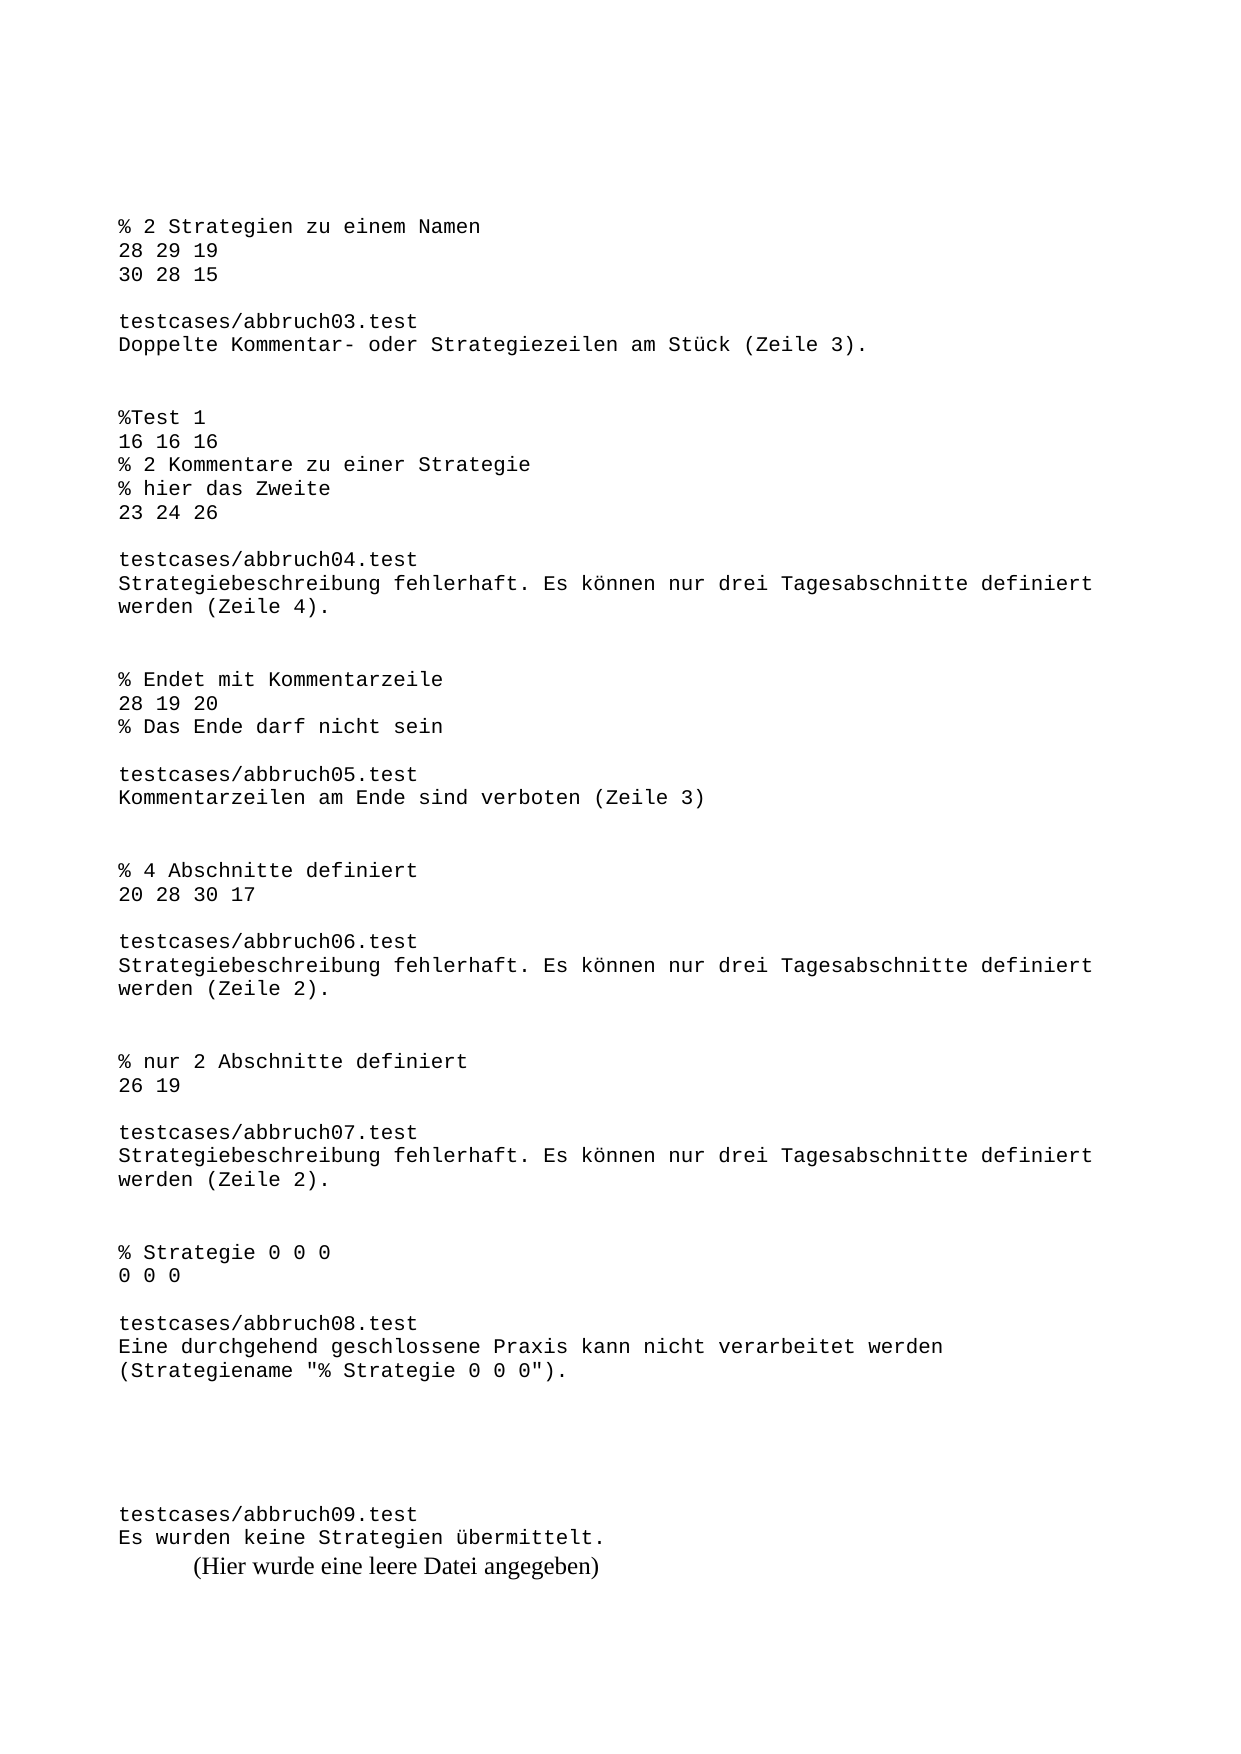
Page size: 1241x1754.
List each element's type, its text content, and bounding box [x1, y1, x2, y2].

text % Strategie 0 0 0 [118, 1242, 1122, 1266]
text 0 0 0 [118, 1266, 1122, 1289]
text %Test 1 [118, 407, 1122, 431]
text % hier das Zweite [118, 478, 1122, 502]
text 16 16 16 [118, 431, 1122, 454]
text % nur 2 Abschnitte definiert [118, 1051, 1122, 1074]
text 28 19 20 [118, 693, 1122, 716]
text % Endet mit Kommentarzeile [118, 669, 1122, 693]
text 23 24 26 [118, 502, 1122, 525]
text % 4 Abschnitte definiert [118, 860, 1122, 884]
text testcases/abbruch09.test [118, 1504, 1122, 1527]
text Strategiebeschreibung fehlerhaft. Es können nur drei Tagesabschnitte definiert werden (Zeile 2). [118, 1146, 1122, 1193]
text 26 19 [118, 1074, 1122, 1098]
text 20 28 30 17 [118, 884, 1122, 907]
text testcases/abbruch08.test [118, 1313, 1122, 1336]
text Es wurden keine Strategien übermittelt. [118, 1527, 1122, 1551]
text Eine durchgehend geschlossene Praxis kann nicht verarbeitet werden (Strategiename "% Strategie 0 0 0"). [118, 1336, 1122, 1384]
text testcases/abbruch06.test [118, 931, 1122, 954]
text testcases/abbruch05.test [118, 764, 1122, 787]
text Strategiebeschreibung fehlerhaft. Es können nur drei Tagesabschnitte definiert werden (Zeile 4). [118, 573, 1122, 620]
text 28 29 19 [118, 240, 1122, 263]
text 30 28 15 [118, 263, 1122, 287]
text % 2 Kommentare zu einer Strategie [118, 454, 1122, 478]
text Strategiebeschreibung fehlerhaft. Es können nur drei Tagesabschnitte definiert werden (Zeile 2). [118, 954, 1122, 1002]
text Kommentarzeilen am Ende sind verboten (Zeile 3) [118, 787, 1122, 811]
text (Hier wurde eine leere Datei angegeben) [118, 1551, 1122, 1580]
text testcases/abbruch04.test [118, 549, 1122, 573]
text Doppelte Kommentar- oder Strategiezeilen am Stück (Zeile 3). [118, 334, 1122, 358]
text testcases/abbruch03.test [118, 311, 1122, 334]
text testcases/abbruch07.test [118, 1122, 1122, 1146]
text % 2 Strategien zu einem Namen [118, 216, 1122, 240]
text % Das Ende darf nicht sein [118, 716, 1122, 740]
